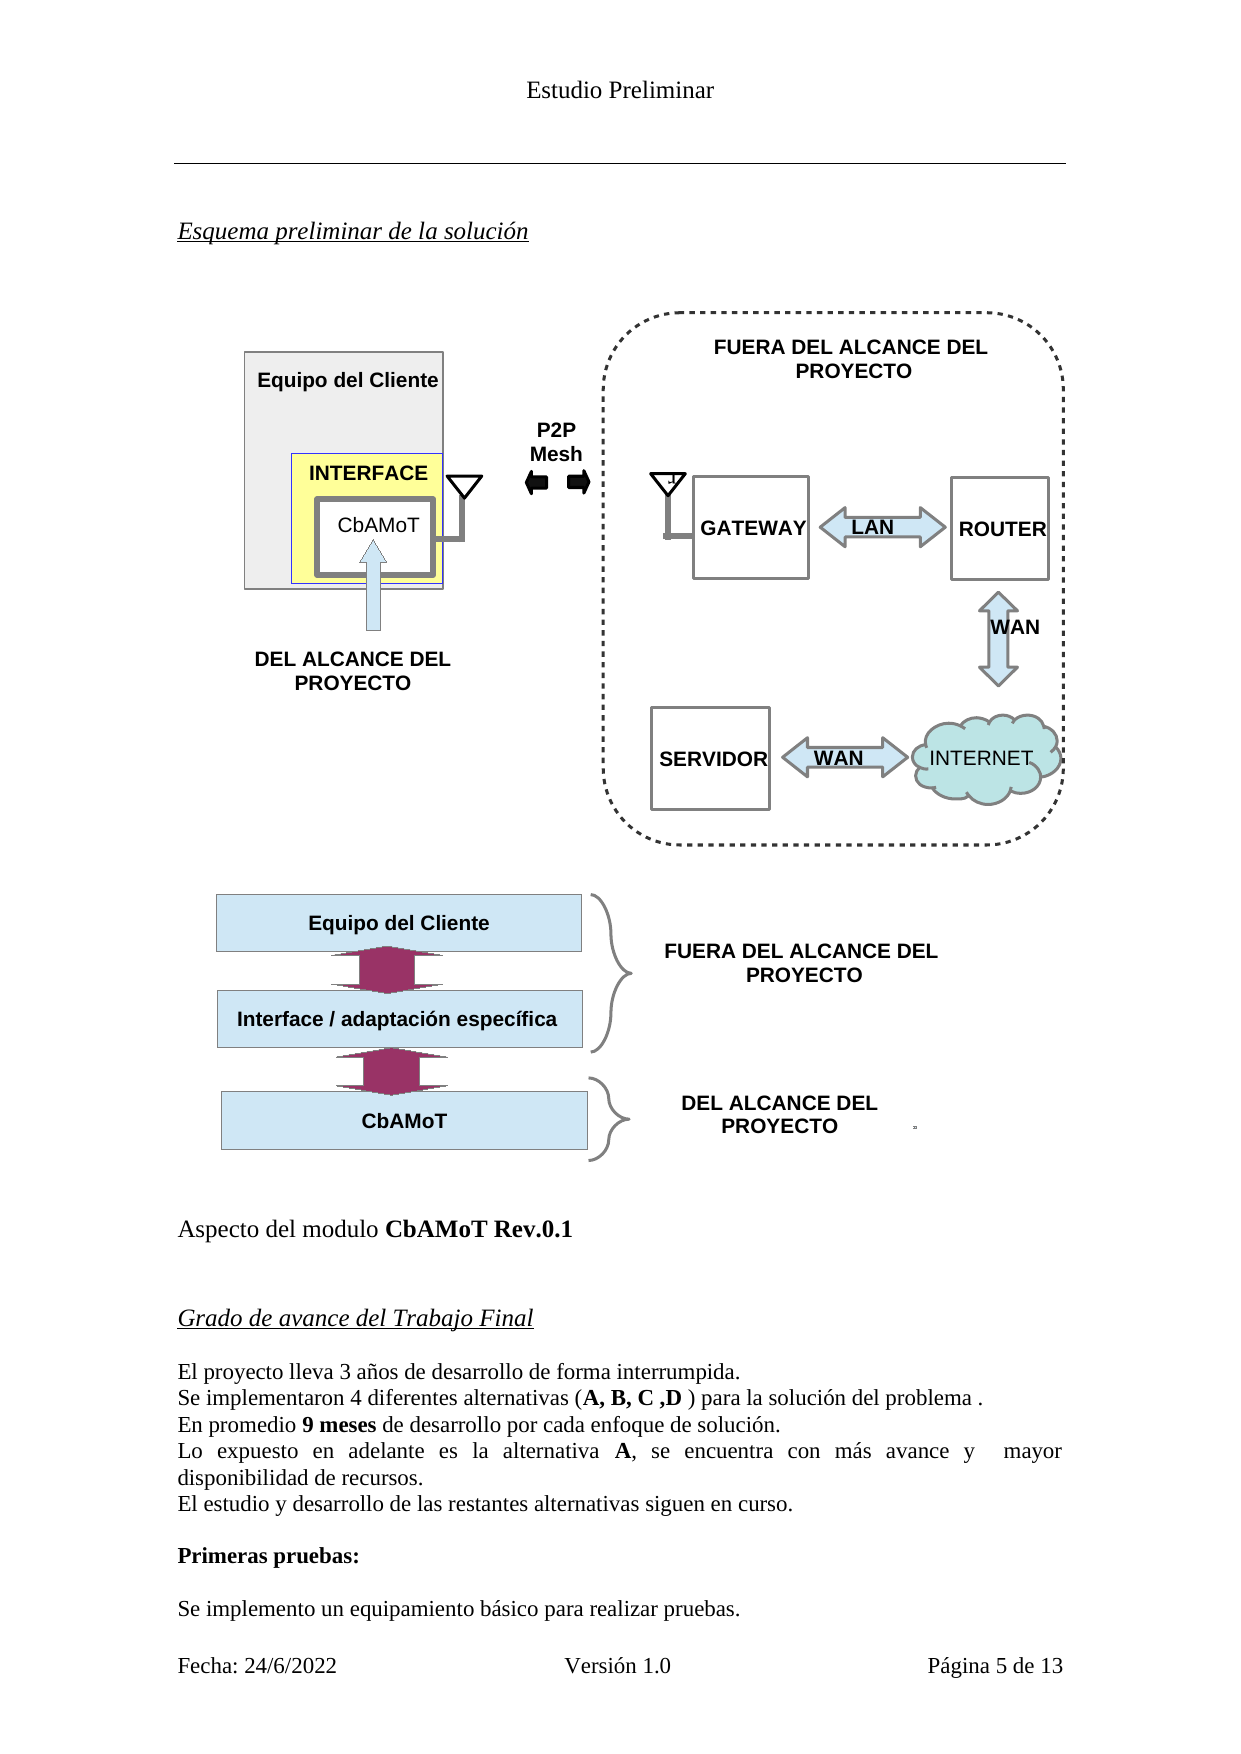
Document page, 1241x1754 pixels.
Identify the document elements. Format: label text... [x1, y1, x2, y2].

subtitle Grado de avance del Trabajo Final [177, 1303, 1063, 1332]
text El estudio y desarrollo de las restantes alternativas siguen en curso. [177, 1490, 1063, 1516]
subtitle Esquema preliminar de la solución [177, 216, 1063, 245]
text Se implementaron 4 diferentes alternativas (A, B, C ,D ) para la solución del problema . [177, 1384, 1063, 1411]
text Se implemento un equipamiento básico para realizar pruebas. [177, 1595, 1063, 1622]
text El proyecto lleva 3 años de desarrollo de forma interrumpida. [177, 1358, 1063, 1384]
subtitle Aspecto del modulo CbAMoT Rev.0.1 [177, 1214, 1063, 1242]
text En promedio 9 meses de desarrollo por cada enfoque de solución. [177, 1411, 1063, 1437]
text Primeras pruebas: [177, 1543, 1063, 1569]
text Lo expuesto en adelante es la alternativa A, se encuentra con más avance y mayor disponibilidad de recursos. [177, 1437, 1063, 1490]
